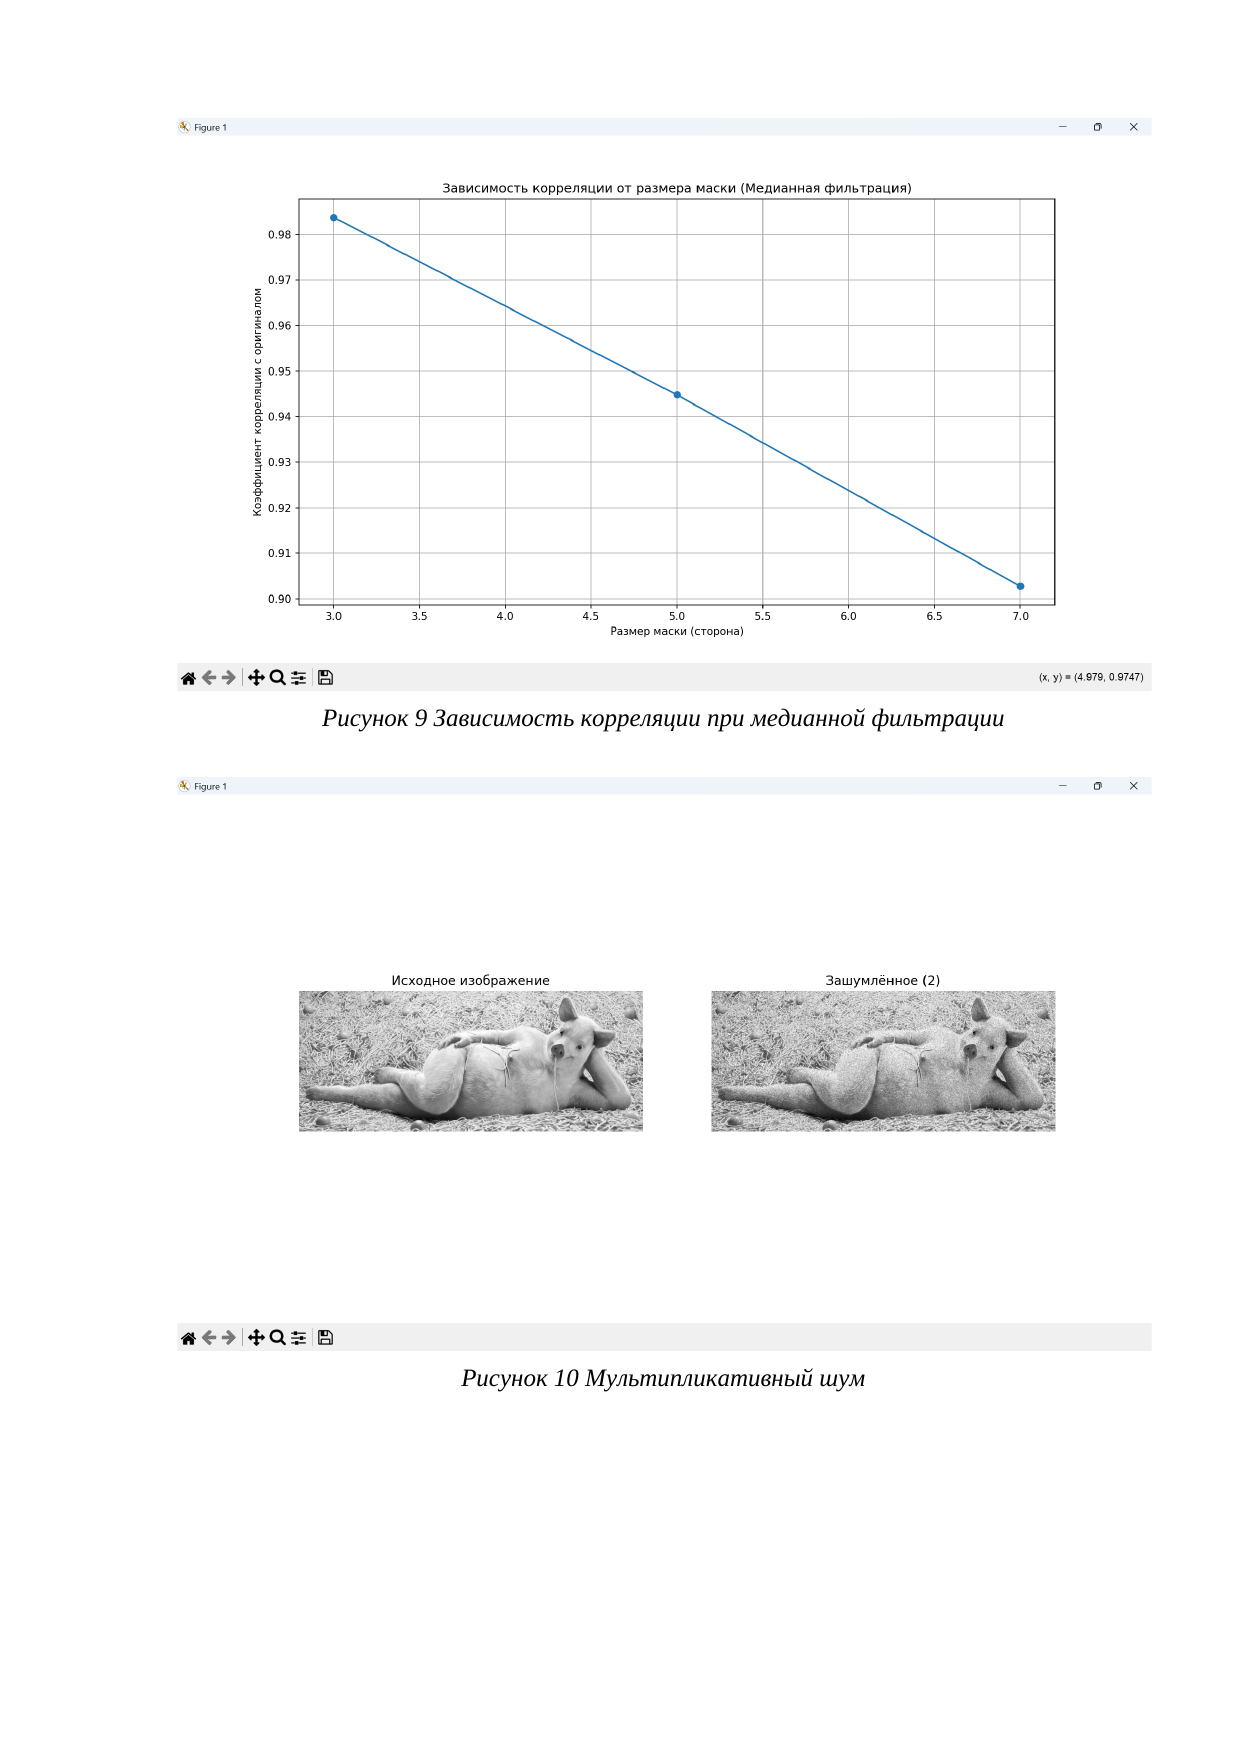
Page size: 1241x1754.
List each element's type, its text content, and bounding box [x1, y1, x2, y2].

text Рисунок 10 Мультипликативный шум [177, 1363, 1152, 1392]
text Рисунок 9 Зависимость корреляции при медианной фильтрации [177, 703, 1152, 732]
